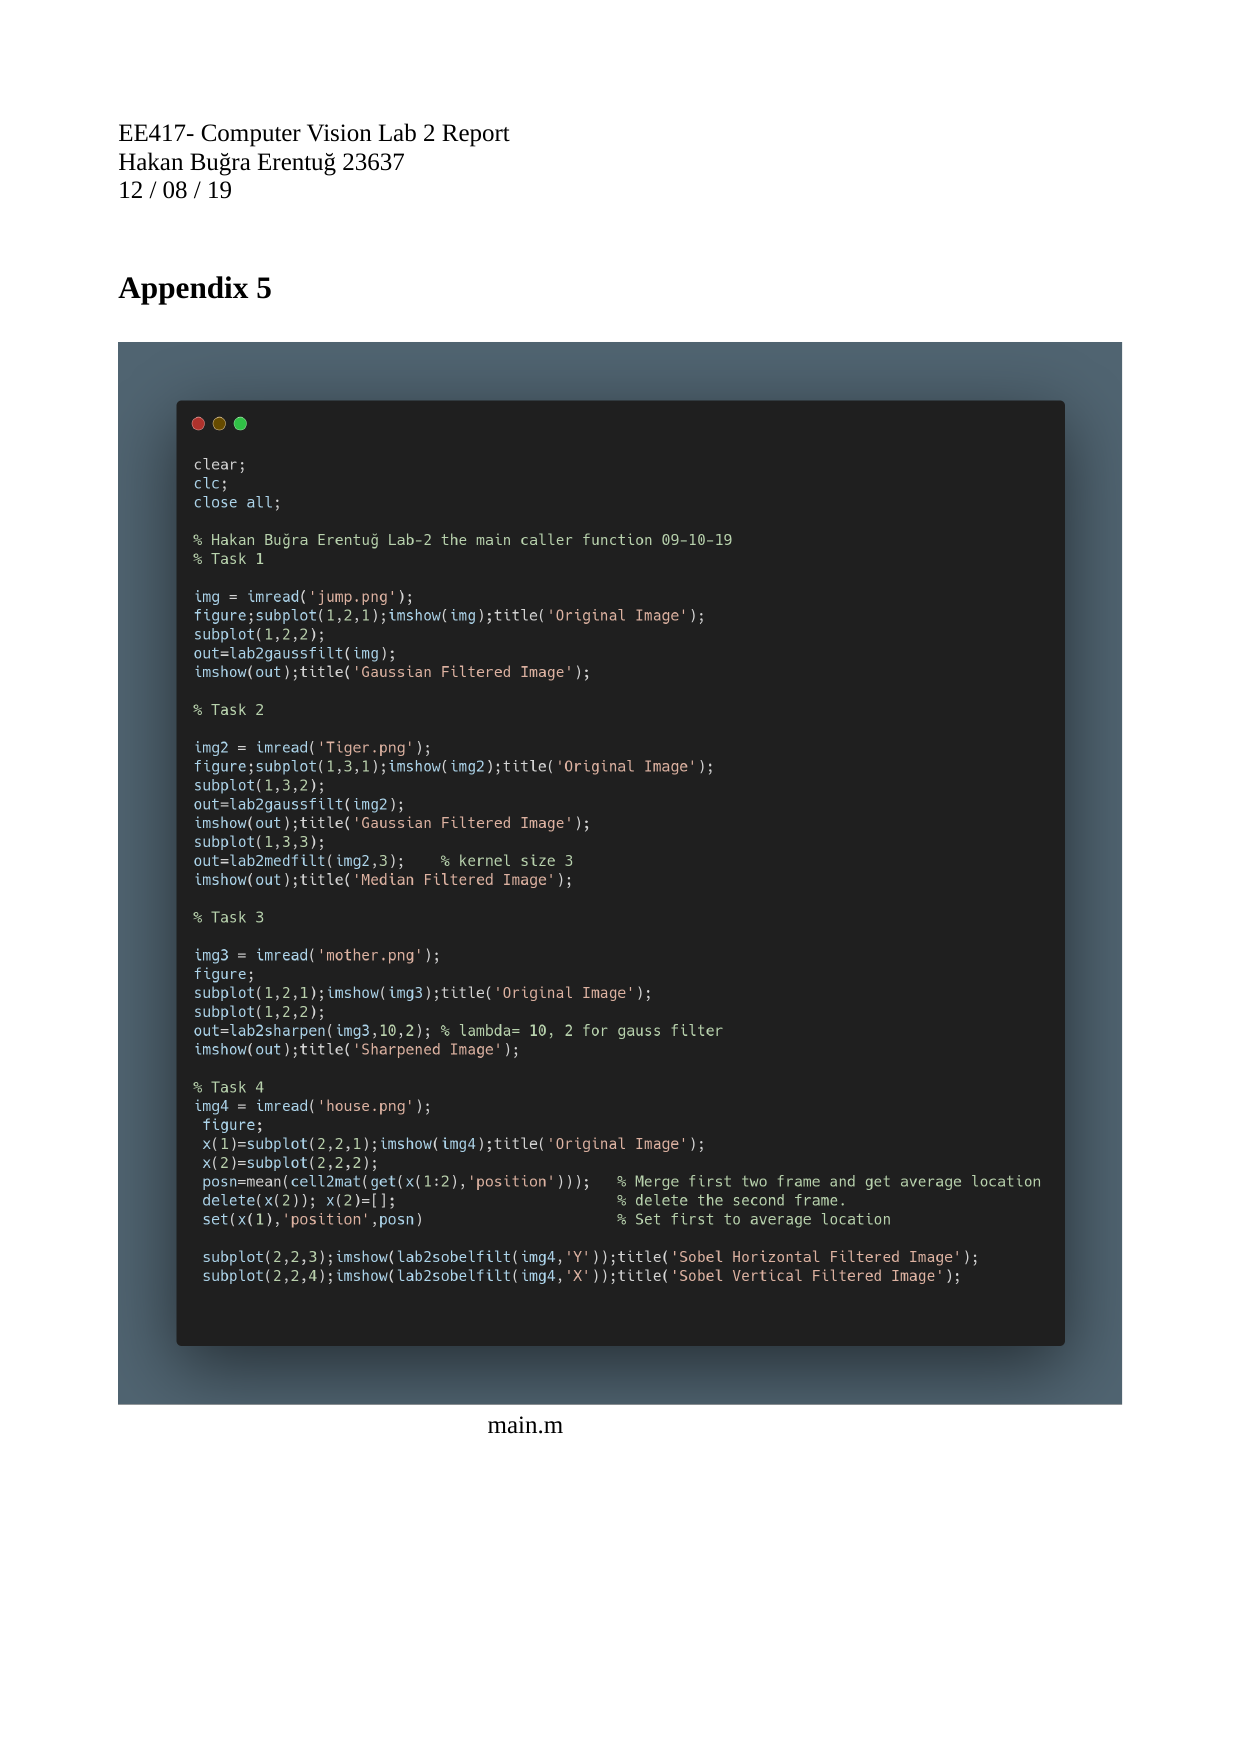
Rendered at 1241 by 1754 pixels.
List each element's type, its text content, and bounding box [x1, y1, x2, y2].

picture [118, 341, 1123, 1405]
text main.m [118, 1405, 1122, 1440]
text Appendix 5 [118, 270, 1122, 306]
